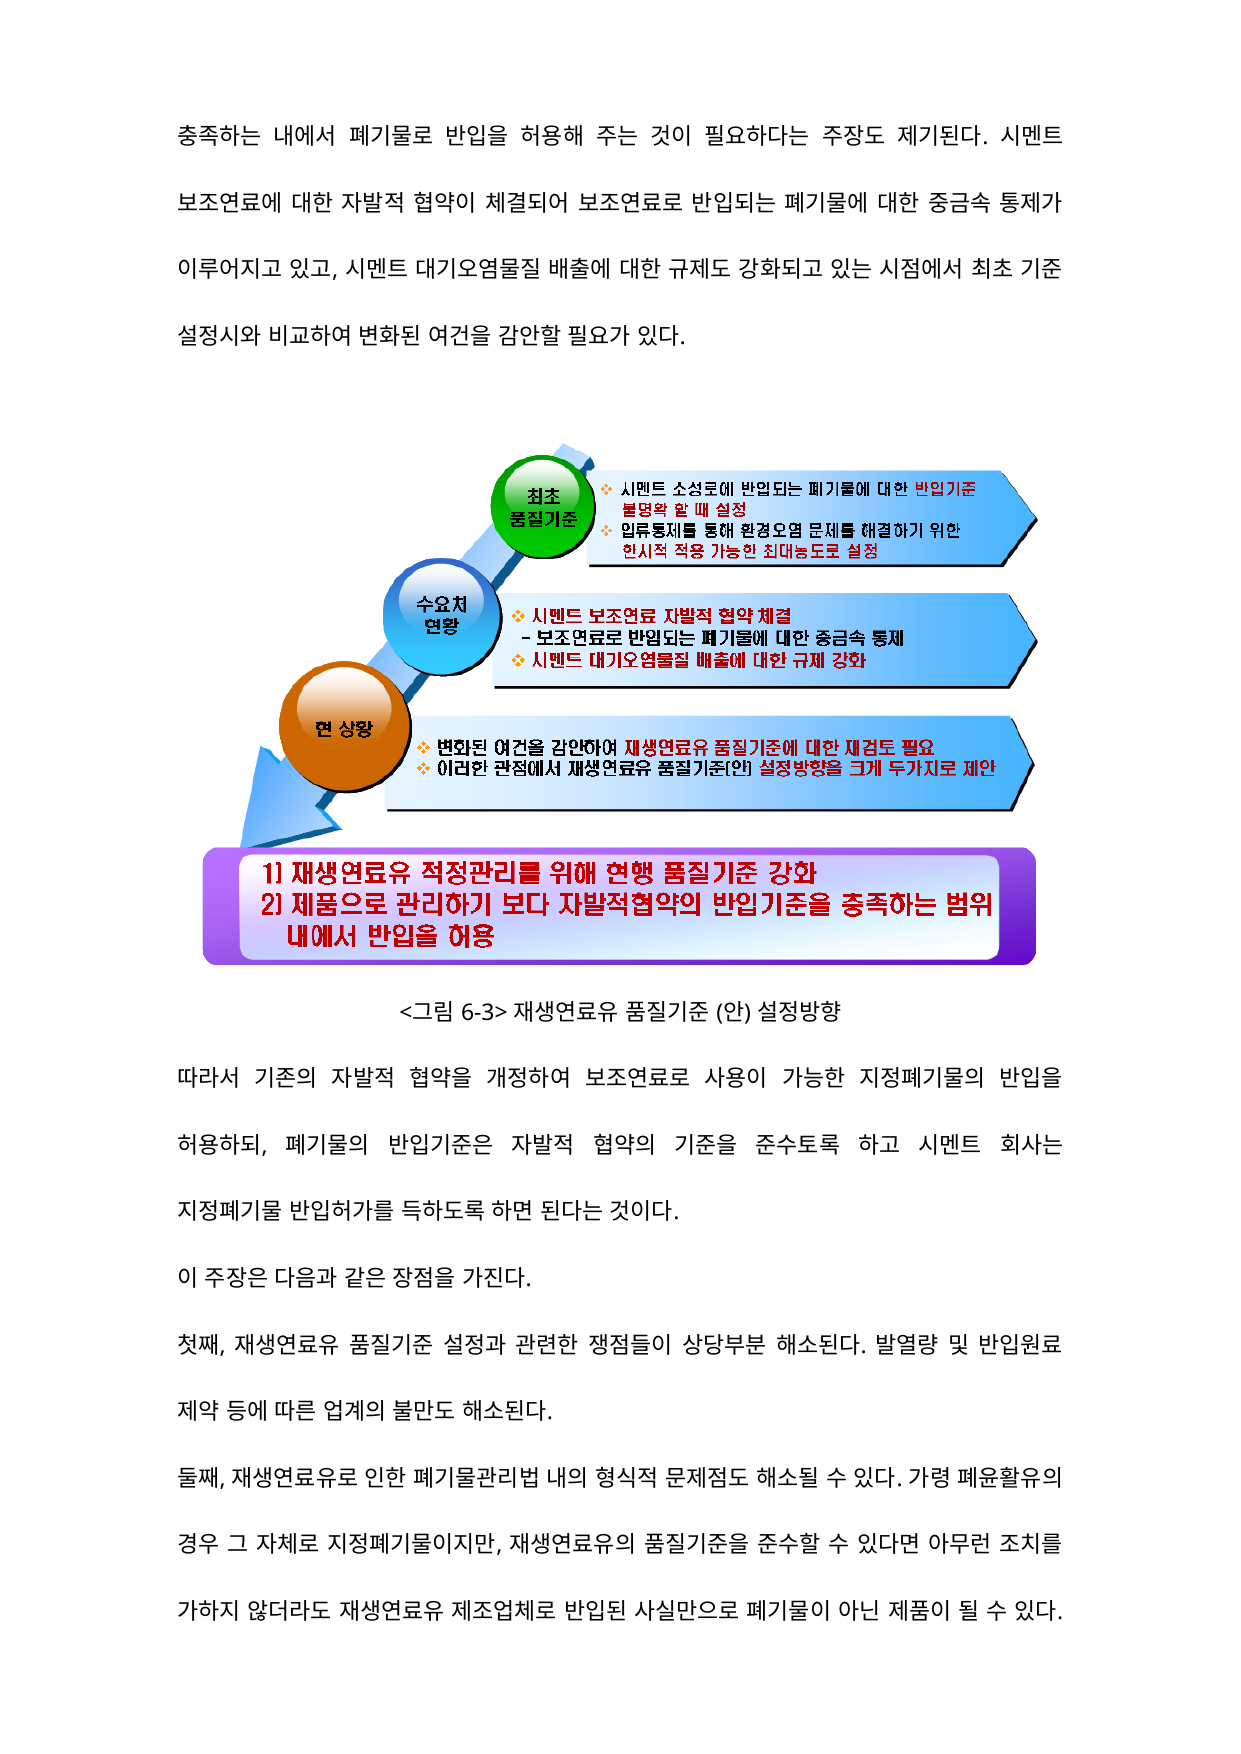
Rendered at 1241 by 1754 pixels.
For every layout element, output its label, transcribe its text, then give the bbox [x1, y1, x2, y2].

text <그림 6-3> 재생연료유 품질기준 (안) 설정방향 [177, 993, 1063, 1027]
text 충족하는 내에서 폐기물로 반입을 허용해 주는 것이 필요하다는 주장도 제기된다. 시멘트 보조연료에 대한 자발적 협약이 체결되어 보조연료로 반입되는 폐기물에 대한 중금속 통제가 이루어지고 있고, 시멘트 대기오염물질 배출에 대한 규제도 강화되고 있는 시점에서 최초 기준 설정시와 비교하여 변화된 여건을 감안할 필요가 있다. [177, 118, 1063, 351]
text 이 주장은 다음과 같은 장점을 가진다. [177, 1260, 1063, 1293]
text 따라서 기존의 자발적 협약을 개정하여 보조연료로 사용이 가능한 지정폐기물의 반입을 허용하되, 폐기물의 반입기준은 자발적 협약의 기준을 준수토록 하고 시멘트 회사는 지정폐기물 반입허가를 득하도록 하면 된다는 것이다. [177, 1060, 1063, 1227]
text 둘째, 재생연료유로 인한 폐기물관리법 내의 형식적 문제점도 해소될 수 있다. 가령 폐윤활유의 경우 그 자체로 지정폐기물이지만, 재생연료유의 품질기준을 준수할 수 있다면 아무런 조치를 가하지 않더라도 재생연료유 제조업체로 반입된 사실만으로 폐기물이 아닌 제품이 될 수 있다. [177, 1460, 1063, 1626]
text 첫째, 재생연료유 품질기준 설정과 관련한 쟁점들이 상당부분 해소된다. 발열량 및 반입원료 제약 등에 따른 업계의 불만도 해소된다. [177, 1327, 1063, 1426]
